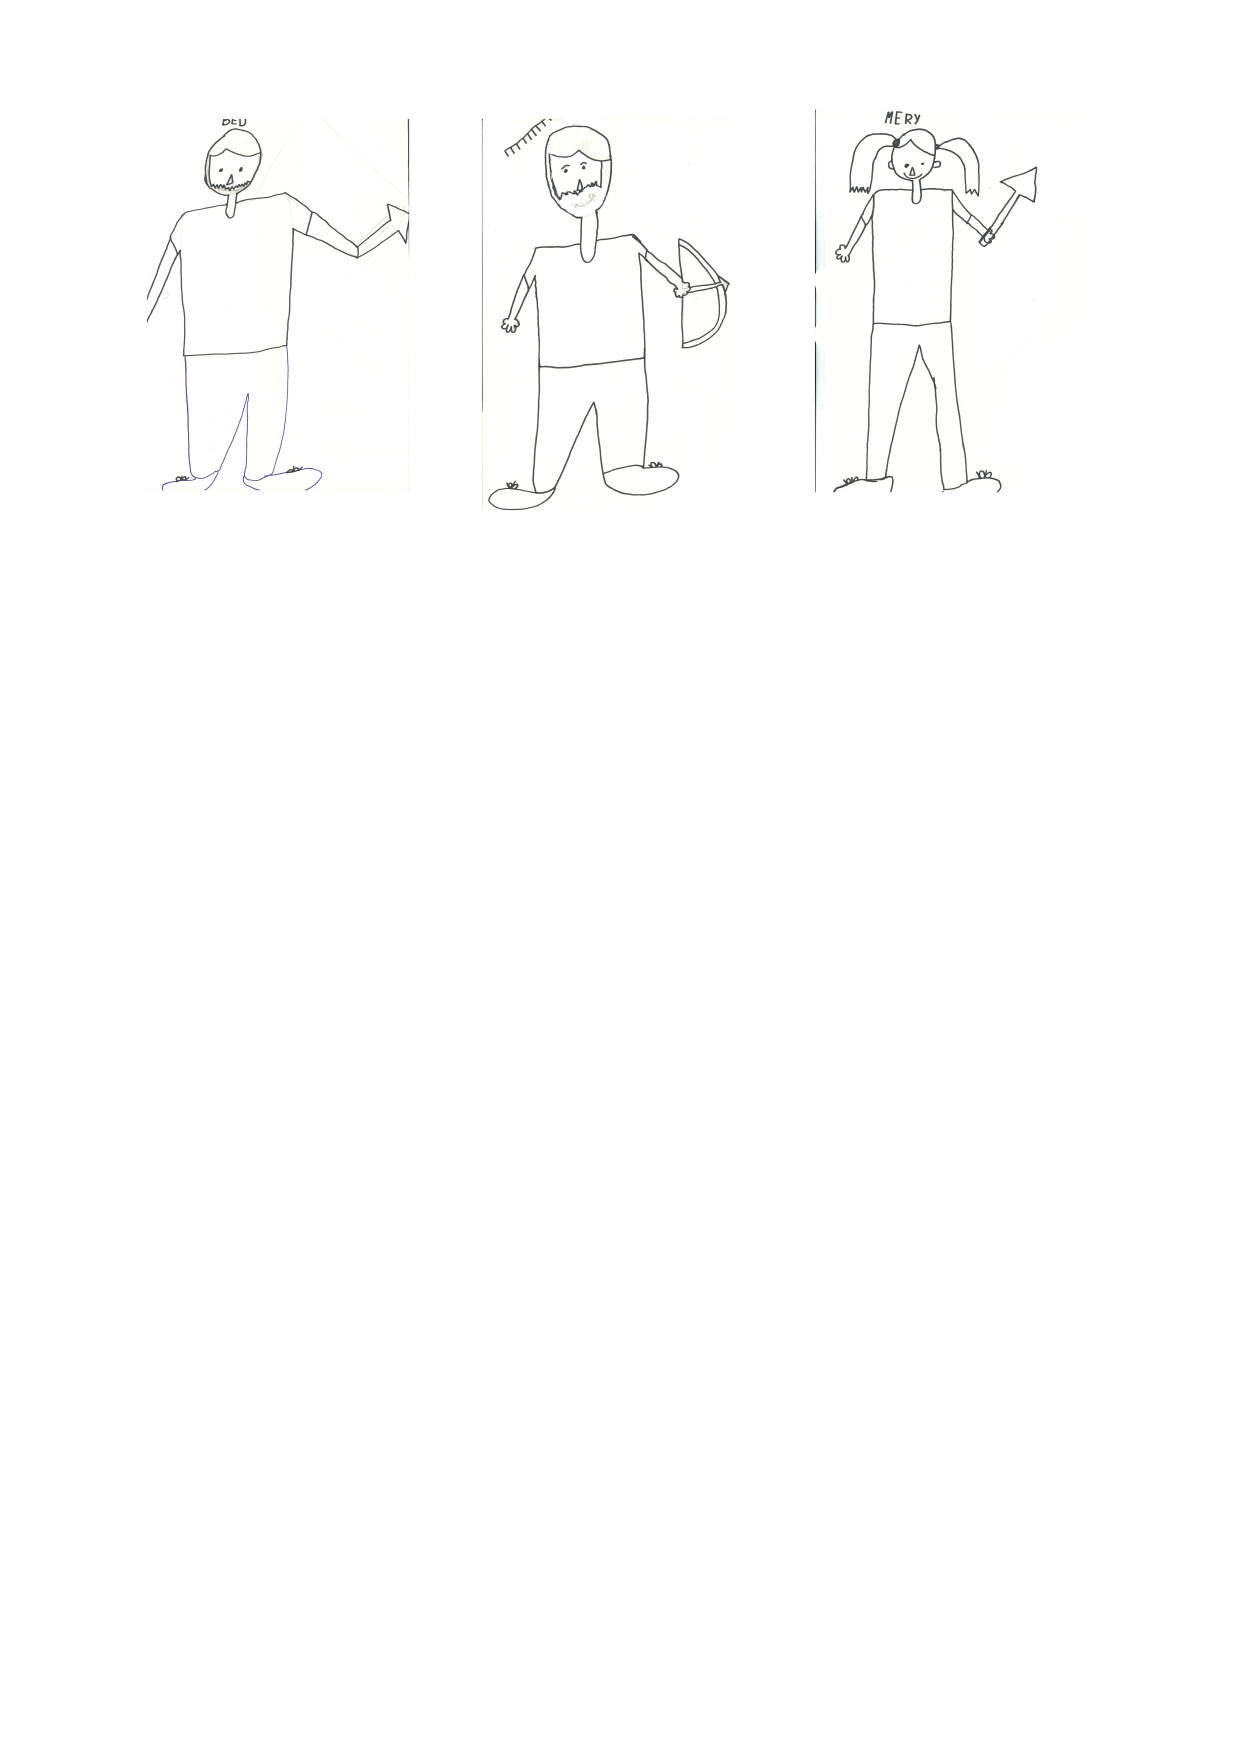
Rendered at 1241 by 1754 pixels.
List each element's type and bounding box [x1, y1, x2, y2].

picture [481, 118, 759, 511]
picture [146, 118, 410, 491]
picture [814, 109, 1086, 493]
